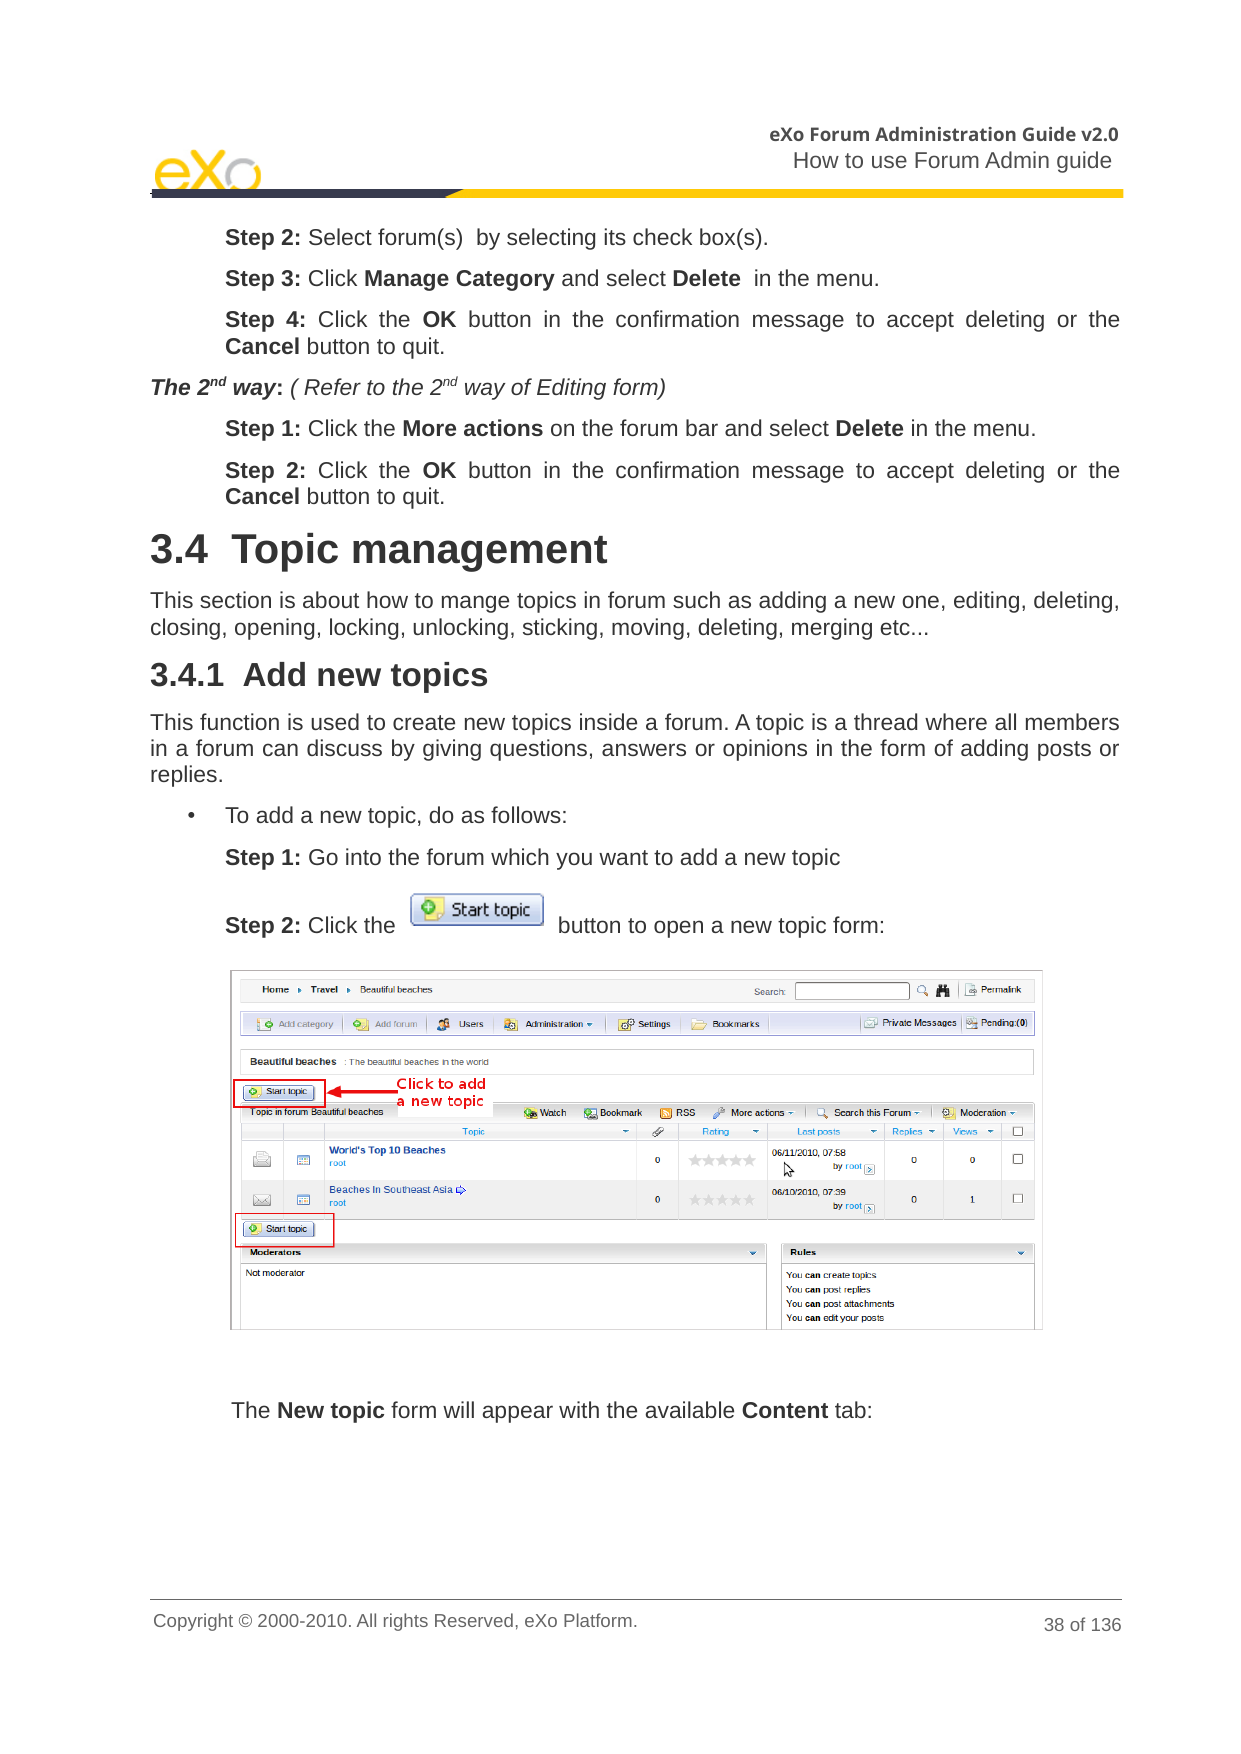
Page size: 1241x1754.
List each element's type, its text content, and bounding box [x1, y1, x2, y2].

list Step 3: Click Manage Category and select Delete in the menu. [187, 265, 1122, 291]
list To add a new topic, do as follows: [187, 802, 1122, 829]
subtitle Topic management [150, 524, 1122, 572]
list Step 2: Click the button to open a new topic form: [187, 885, 1122, 938]
list Step 1: Go into the forum which you want to add a new topic [187, 844, 1122, 870]
picture [409, 892, 544, 926]
list Step 2: Click the OK button in the confirmation message to accept deleting or the Cancel button to quit. [187, 457, 1122, 509]
picture [151, 149, 1124, 198]
list Step 1: Click the More actions on the forum bar and select Delete in the menu. [187, 415, 1122, 442]
list The New topic form will appear with the available Content tab: [187, 1397, 1122, 1424]
picture [230, 970, 1043, 1330]
text This function is used to create new topics inside a forum. A topic is a thread where all members in a forum can discuss by giving questions, answers or opinions in the form of adding posts or replies. [150, 708, 1122, 787]
list Step 4: Click the OK button in the confirmation message to accept deleting or the Cancel button to quit. [187, 306, 1122, 359]
subtitle Add new topics [150, 655, 1122, 693]
text This section is about how to mange topics in forum such as adding a new one, editing, deleting, closing, opening, locking, unlocking, sticking, moving, deleting, merging etc... [150, 587, 1122, 640]
list Step 2: Select forum(s) by selecting its check box(s). [187, 223, 1122, 250]
text The 2nd way: ( Refer to the 2nd way of Editing form) [150, 374, 1122, 400]
